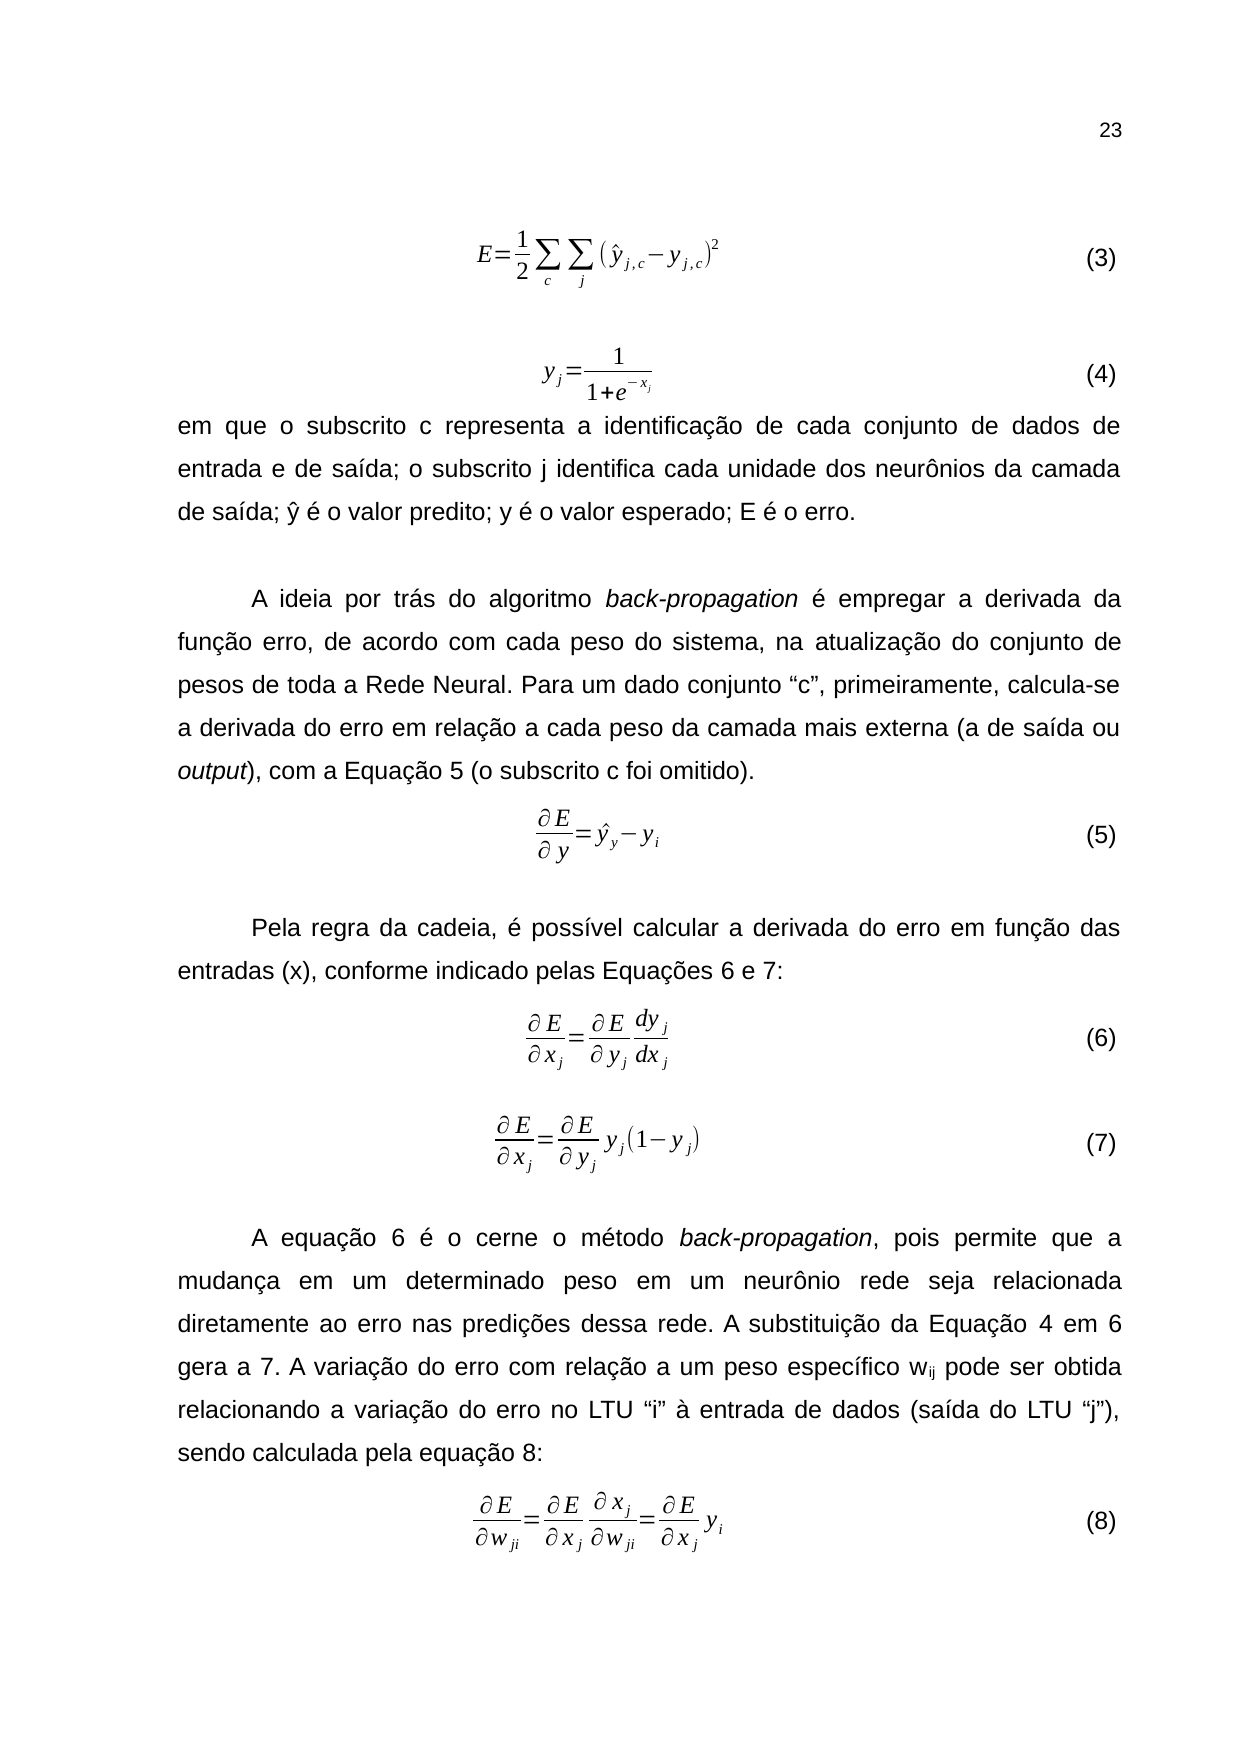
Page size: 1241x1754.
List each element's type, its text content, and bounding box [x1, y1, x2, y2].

text em que o subscrito c representa a identificação de cada conjunto de dados de entrada e de saída; o subscrito j identifica cada unidade dos neurônios da camada de saída; ŷ é o valor predito; y é o valor esperado; E é o erro. [177, 411, 1122, 526]
text A equação 6 é o cerne o método back-propagation, pois permite que a mudança em um determinado peso em um neurônio rede seja relacionada diretamente ao erro nas predições dessa rede. A substituição da Equação 4 em 6 gera a 7. A variação do erro com relação a um peso específico wij pode ser obtida relacionando a variação do erro no LTU “i” à entrada de dados (saída do LTU “j”), sendo calculada pela equação 8: [177, 1223, 1122, 1467]
table_header (7) [1017, 1106, 1122, 1180]
table_header [177, 220, 1017, 293]
table_header (4) [1017, 337, 1122, 411]
table_header (6) [1017, 999, 1122, 1077]
table_header [177, 999, 1017, 1077]
table_header (3) [1017, 220, 1122, 293]
table_header [177, 337, 1017, 411]
table_header (5) [1017, 799, 1122, 869]
table_header [177, 1106, 1017, 1180]
table_header [177, 1482, 1017, 1559]
table_header [177, 799, 1017, 869]
table_header (8) [1017, 1482, 1122, 1559]
text A ideia por trás do algoritmo back-propagation é empregar a derivada da função erro, de acordo com cada peso do sistema, na atualização do conjunto de pesos de toda a Rede Neural. Para um dado conjunto “c”, primeiramente, calcula-se a derivada do erro em relação a cada peso da camada mais externa (a de saída ou output), com a Equação 5 (o subscrito c foi omitido). [177, 583, 1122, 785]
text Pela regra da cadeia, é possível calcular a derivada do erro em função das entradas (x), conforme indicado pelas Equações 6 e 7: [177, 913, 1122, 984]
